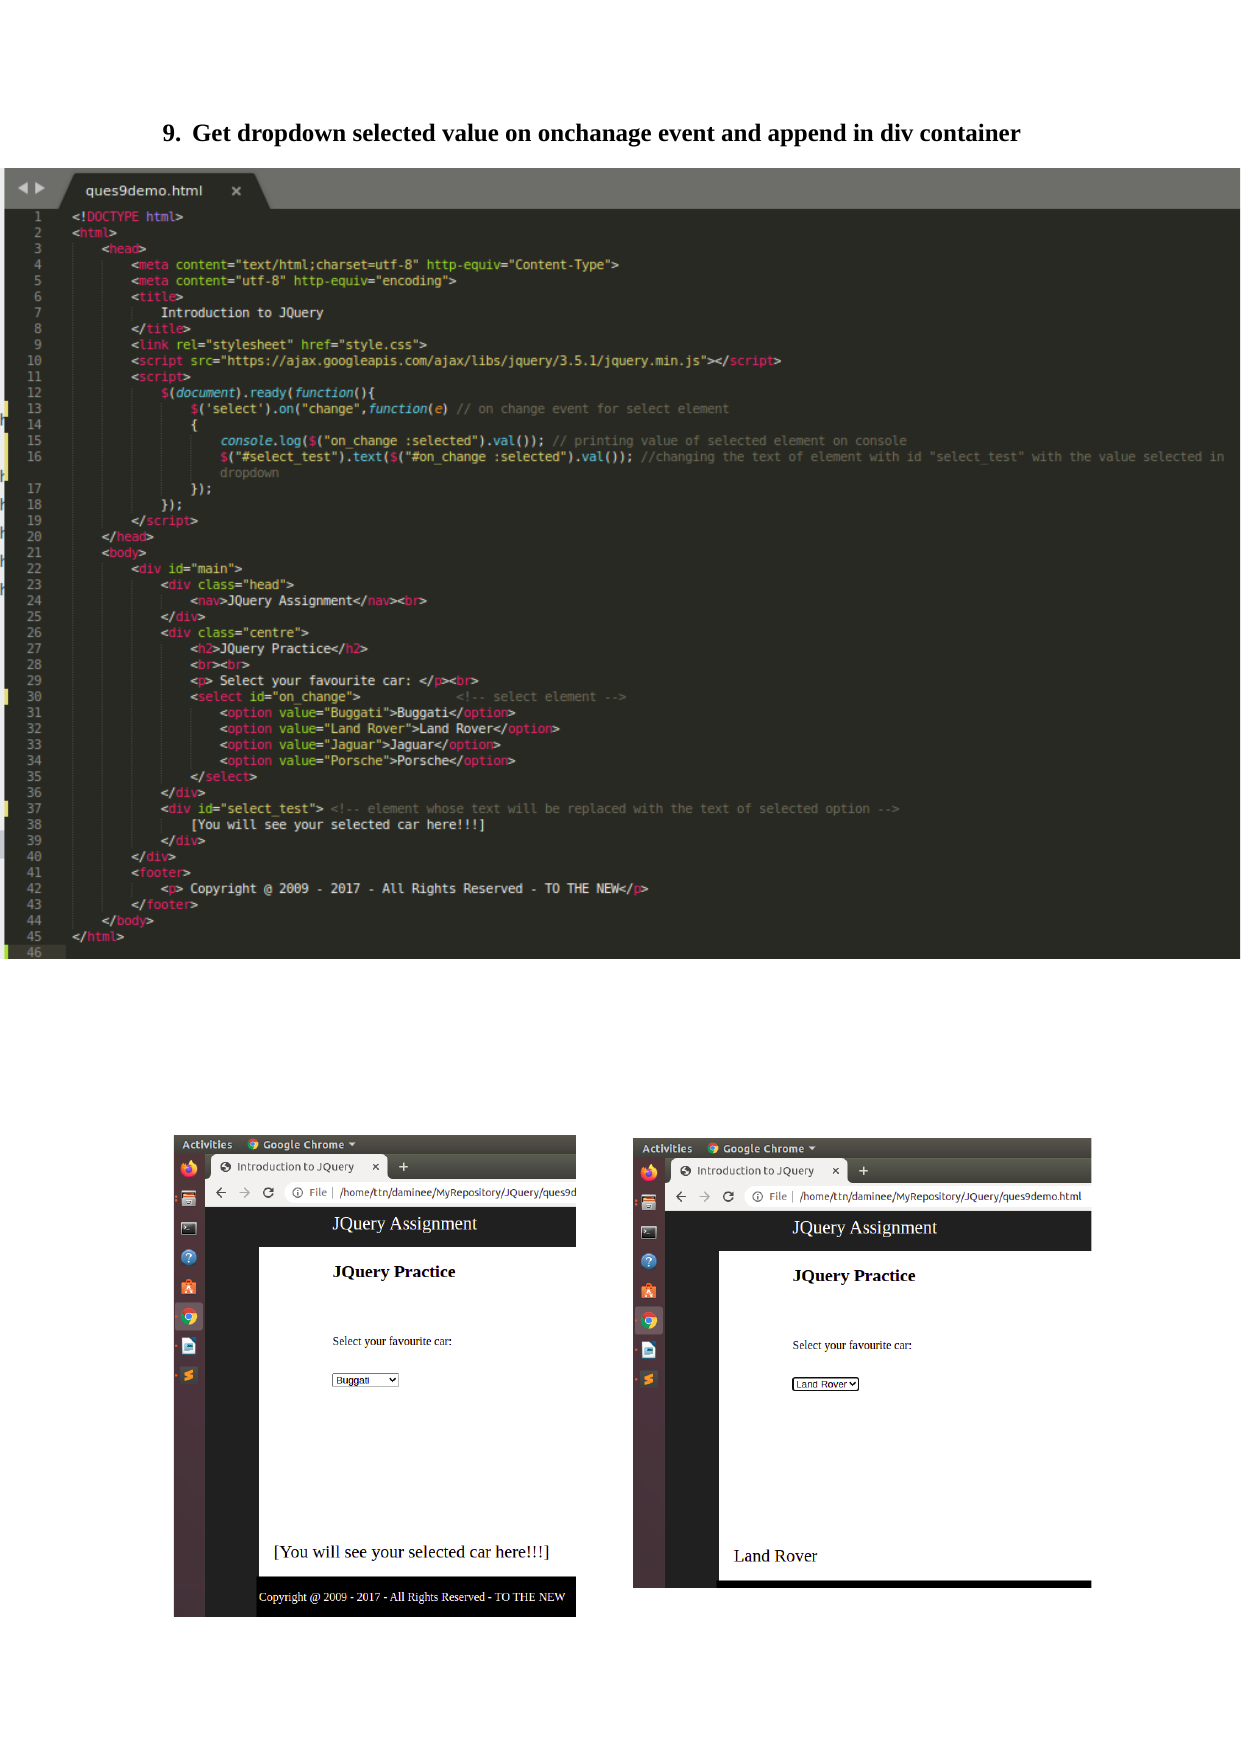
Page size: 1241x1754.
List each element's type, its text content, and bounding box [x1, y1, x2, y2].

picture [0, 168, 1241, 959]
list Get dropdown selected value on onchanage event and append in div container [162, 118, 1122, 147]
